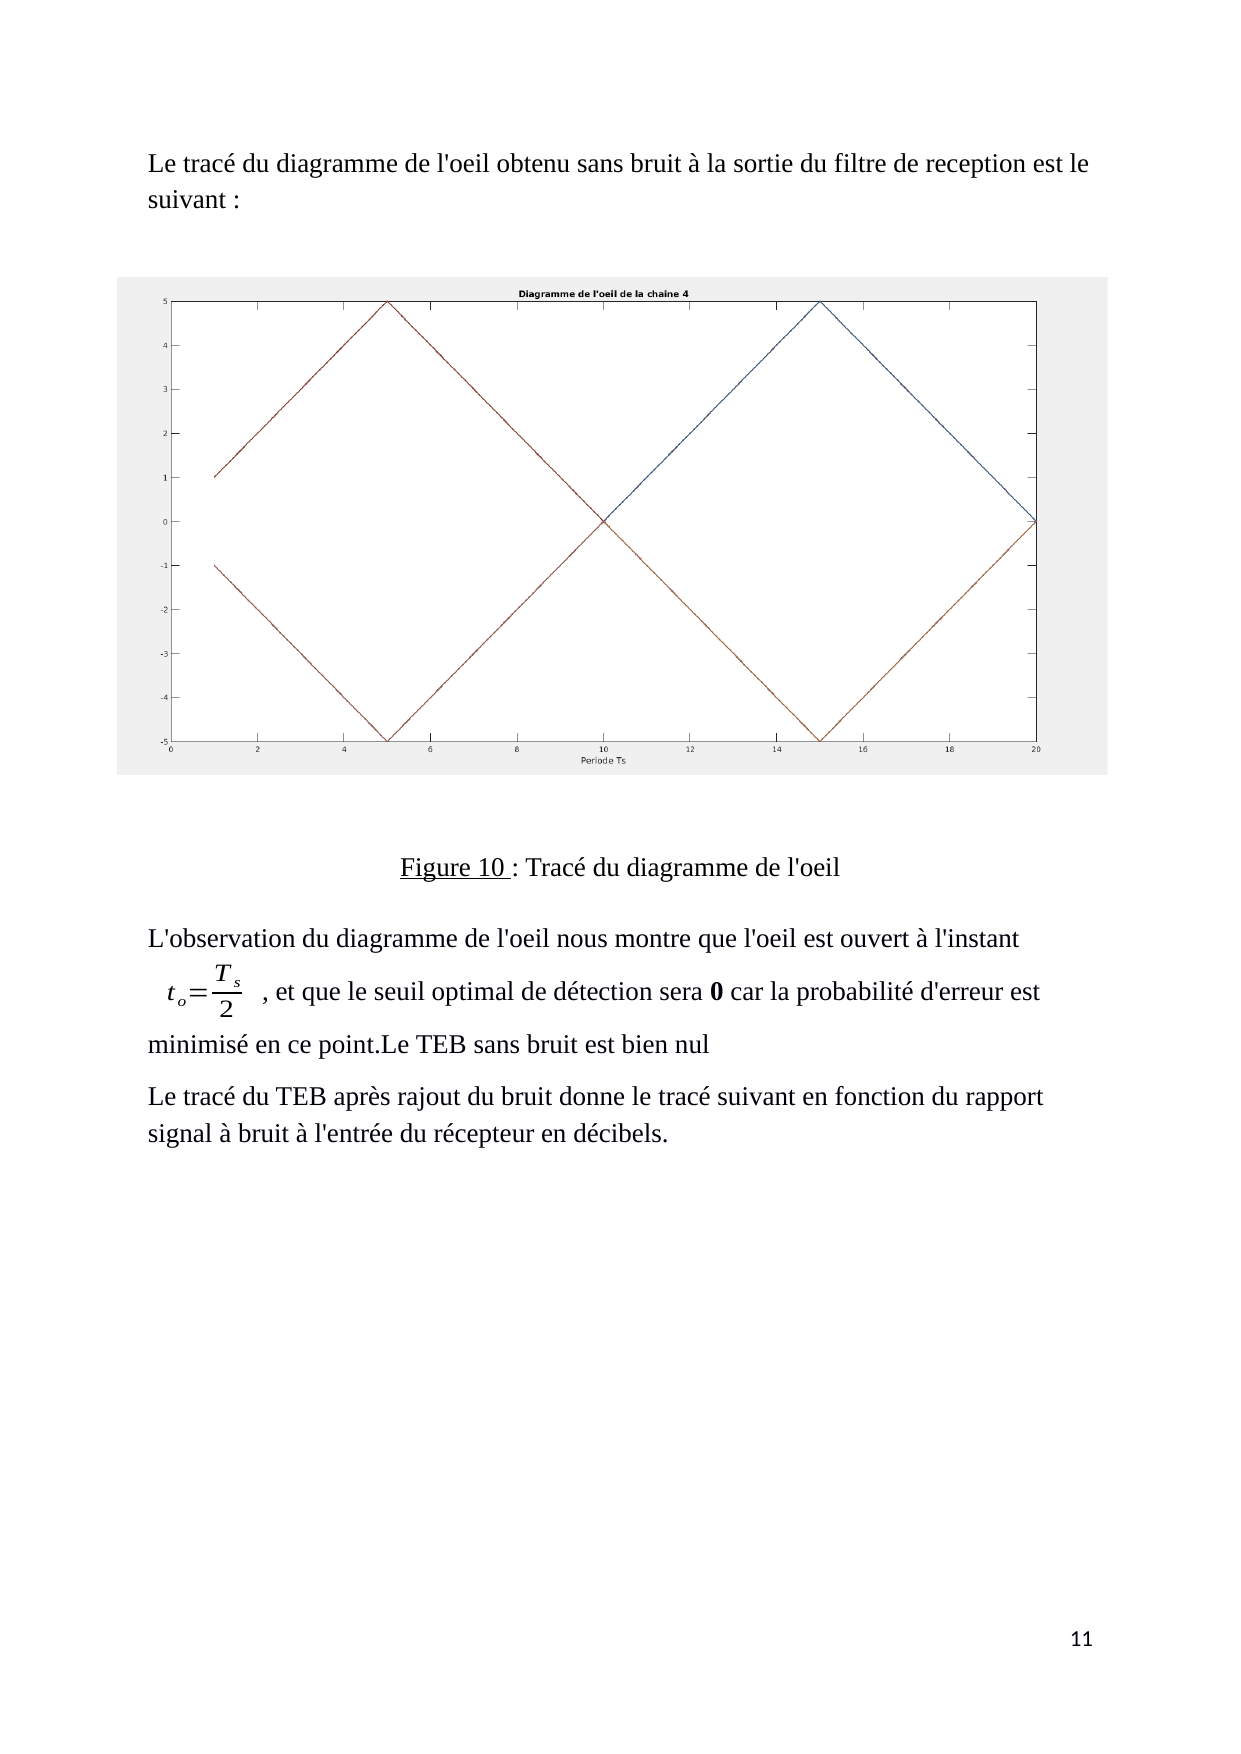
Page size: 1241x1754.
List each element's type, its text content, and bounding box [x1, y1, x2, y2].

text Le tracé du diagramme de l'oeil obtenu sans bruit à la sortie du filtre de reception est le suivant : [148, 148, 1093, 214]
text Figure 10 : Tracé du diagramme de l'oeil [148, 851, 1093, 882]
text L'observation du diagramme de l'oeil nous montre que l'oeil est ouvert à l'instant , et que le seuil optimal de détection sera 0 car la probabilité d'erreur est minimisé en ce point.Le TEB sans bruit est bien nul [148, 922, 1093, 1059]
picture [117, 277, 1108, 775]
text Le tracé du TEB après rajout du bruit donne le tracé suivant en fonction du rapport signal à bruit à l'entrée du récepteur en décibels. [148, 1080, 1093, 1149]
